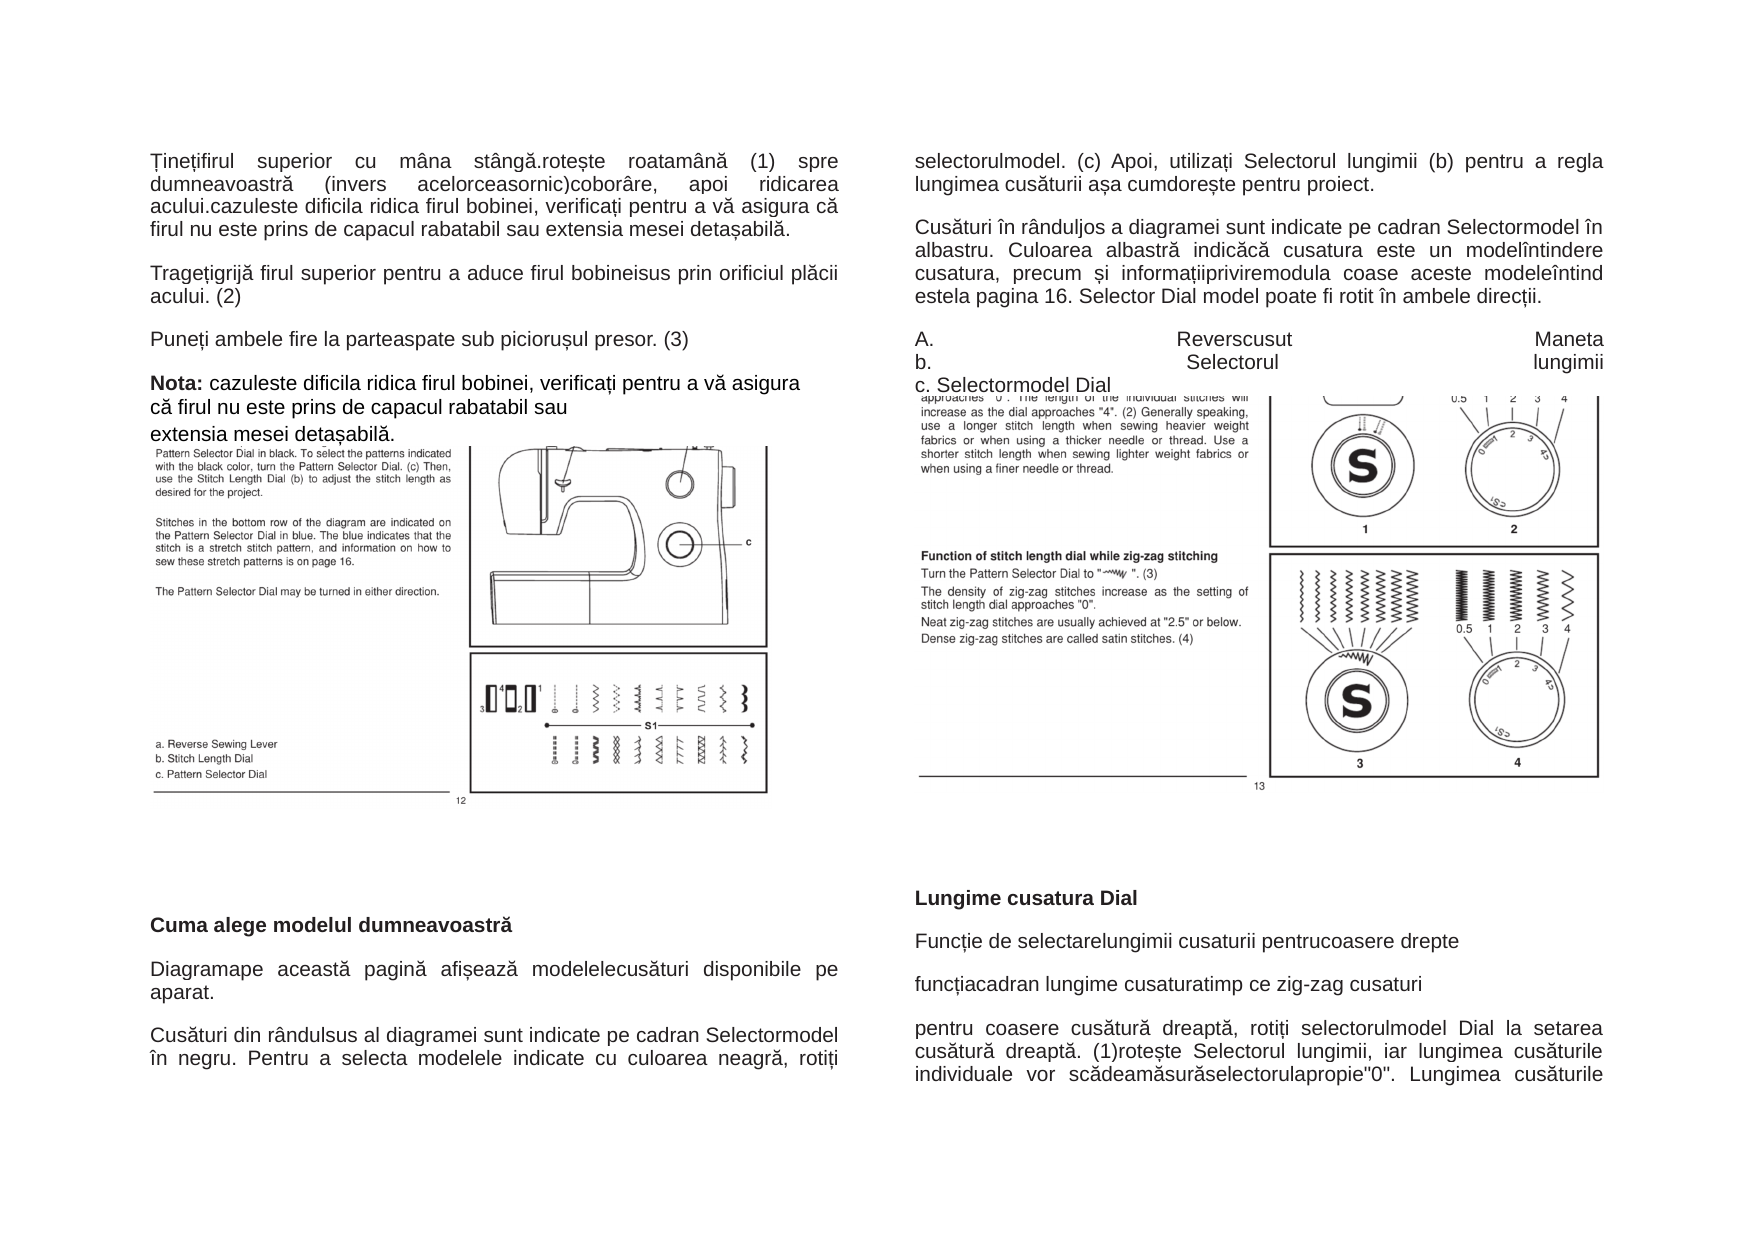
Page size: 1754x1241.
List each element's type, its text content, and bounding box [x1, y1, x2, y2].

text Puneți ambele fire la parteaspate sub piciorușul presor. (3) [150, 328, 839, 351]
text Tragețigrijă firul superior pentru a aduce firul bobineisus prin orificiul plăcii acului. (2) [150, 262, 839, 307]
text Lungime cusatura Dial [914, 793, 1604, 909]
text funcțiacadran lungime cusaturatimp ce zig-zag cusaturi [914, 974, 1604, 996]
text Ținețifirul superior cu mâna stângă.rotește roatamână (1) spre dumneavoastră (invers acelorceasornic)coborâre, apoi ridicarea acului.cazuleste dificila ridica firul bobinei, verificați pentru a vă asigura că firul nu este prins de capacul rabatabil sau extensia mesei detașabilă. [150, 150, 839, 241]
text selectorulmodel. (c) Apoi, utilizați Selectorul lungimii (b) pentru a regla lungimea cusăturii așa cumdorește pentru proiect. [914, 150, 1604, 196]
text A. Reverscusut Maneta b. Selectorul lungimii c. Selectormodel Dial [914, 328, 1604, 396]
text pentru coasere cusătură dreaptă, rotiți selectorulmodel Dial la setarea cusătură dreaptă. (1)rotește Selectorul lungimii, iar lungimea cusăturile individuale vor scădeamăsurăselectorulapropie"0". Lungimea cusăturile [914, 1017, 1604, 1086]
picture [914, 396, 1604, 793]
picture [150, 446, 772, 809]
text Cuma alege modelul dumneavoastră [150, 914, 839, 937]
text Cusături din rândulsus al diagramei sunt indicate pe cadran Selectormodel în negru. Pentru a selecta modelele indicate cu culoarea neagră, rotiți [150, 1024, 839, 1070]
text extensia mesei detașabilă. [150, 422, 839, 446]
text că firul nu este prins de capacul rabatabil sau [150, 394, 839, 418]
text Funcție de selectarelungimii cusaturii pentrucoasere drepte [914, 930, 1604, 953]
text Nota: cazuleste dificila ridica firul bobinei, verificați pentru a vă asigura [150, 372, 839, 394]
text Cusături în rânduljos a diagramei sunt indicate pe cadran Selectormodel în albastru. Culoarea albastră indicăcă cusatura este un modelîntindere cusatura, precum și informațiipriviremodula coase aceste modeleîntind estela pagina 16. Selector Dial model poate fi rotit în ambele direcții. [914, 216, 1604, 307]
text Diagramape această pagină afișează modelelecusături disponibile pe aparat. [150, 958, 839, 1003]
